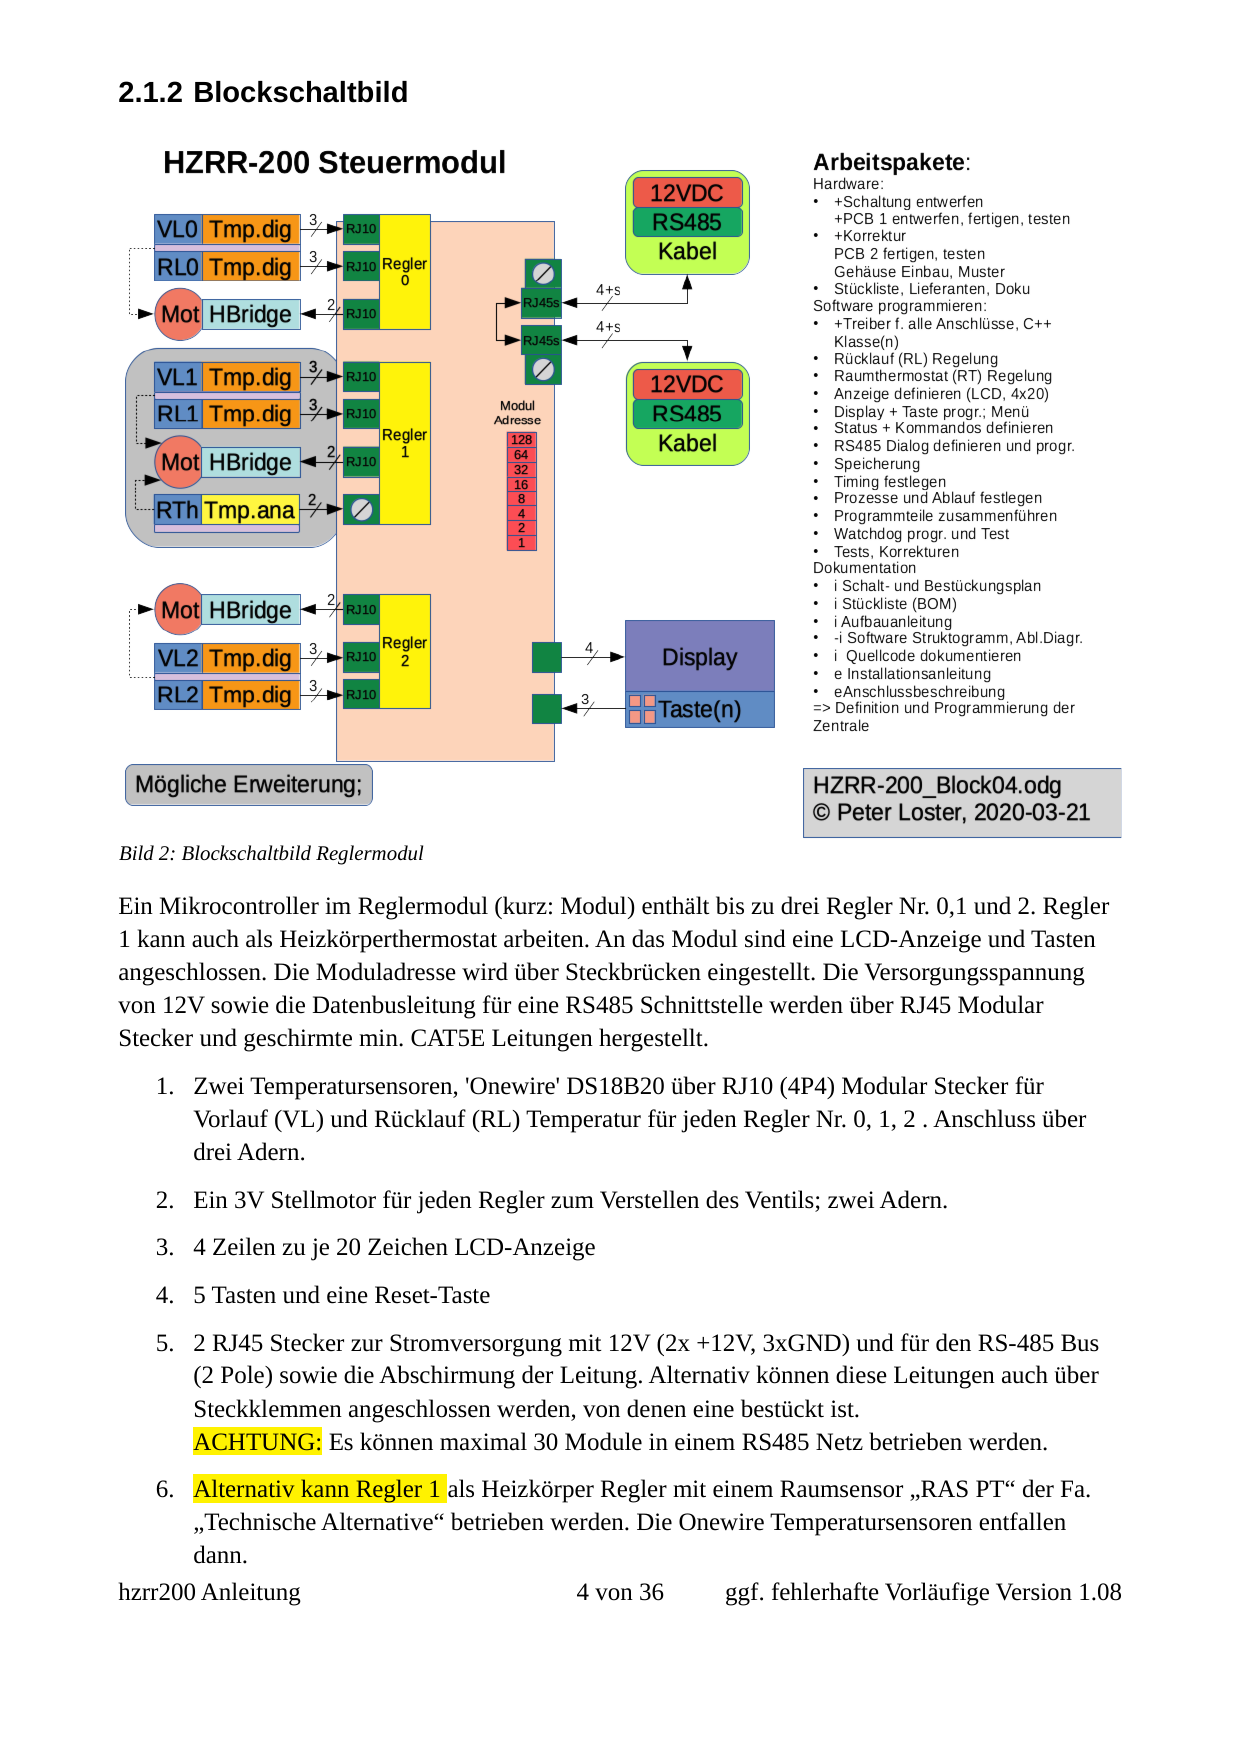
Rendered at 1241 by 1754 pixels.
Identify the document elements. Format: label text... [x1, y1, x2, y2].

list Alternativ kann Regler 1 als Heizkörper Regler mit einem Raumsensor „RAS PT“ der Fa. „Technische Alternative“ betrieben werden. Die Onewire Temperatursensoren entfallen dann. [156, 1474, 1122, 1569]
list Ein 3V Stellmotor für jeden Regler zum Verstellen des Ventils; zwei Adern. [156, 1185, 1122, 1213]
subtitle Blockschaltbild [118, 75, 1122, 108]
text [118, 108, 1122, 140]
text Bild 2: Blockschaltbild Reglermodul [119, 841, 1121, 865]
picture [118, 140, 1122, 841]
list 2 RJ45 Stecker zur Stromversorgung mit 12V (2x +12V, 3xGND) und für den RS-485 Bus (2 Pole) sowie die Abschirmung der Leitung. Alternativ können diese Leitungen auch über Steckklemmen angeschlossen werden, von denen eine bestückt ist. ACHTUNG: Es können maximal 30 Module in einem RS485 Netz betrieben werden. [156, 1328, 1122, 1455]
list 5 Tasten und eine Reset-Taste [156, 1280, 1122, 1309]
text [119, 121, 1121, 140]
text Ein Mikrocontroller im Reglermodul (kurz: Modul) enthält bis zu drei Regler Nr. 0,1 und 2. Regler 1 kann auch als Heizkörperthermostat arbeiten. An das Modul sind eine LCD-Anzeige und Tasten angeschlossen. Die Moduladresse wird über Steckbrücken eingestellt. Die Versorgungsspannung von 12V sowie die Datenbusleitung für eine RS485 Schnittstelle werden über RJ45 Modular Stecker und geschirmte min. CAT5E Leitungen hergestellt. [118, 841, 1122, 1052]
list Zwei Temperatursensoren, 'Onewire' DS18B20 über RJ10 (4P4) Modular Stecker für Vorlauf (VL) und Rücklauf (RL) Temperatur für jeden Regler Nr. 0, 1, 2 . Anschluss über drei Adern. [156, 1071, 1122, 1166]
list 4 Zeilen zu je 20 Zeichen LCD-Anzeige [156, 1232, 1122, 1261]
